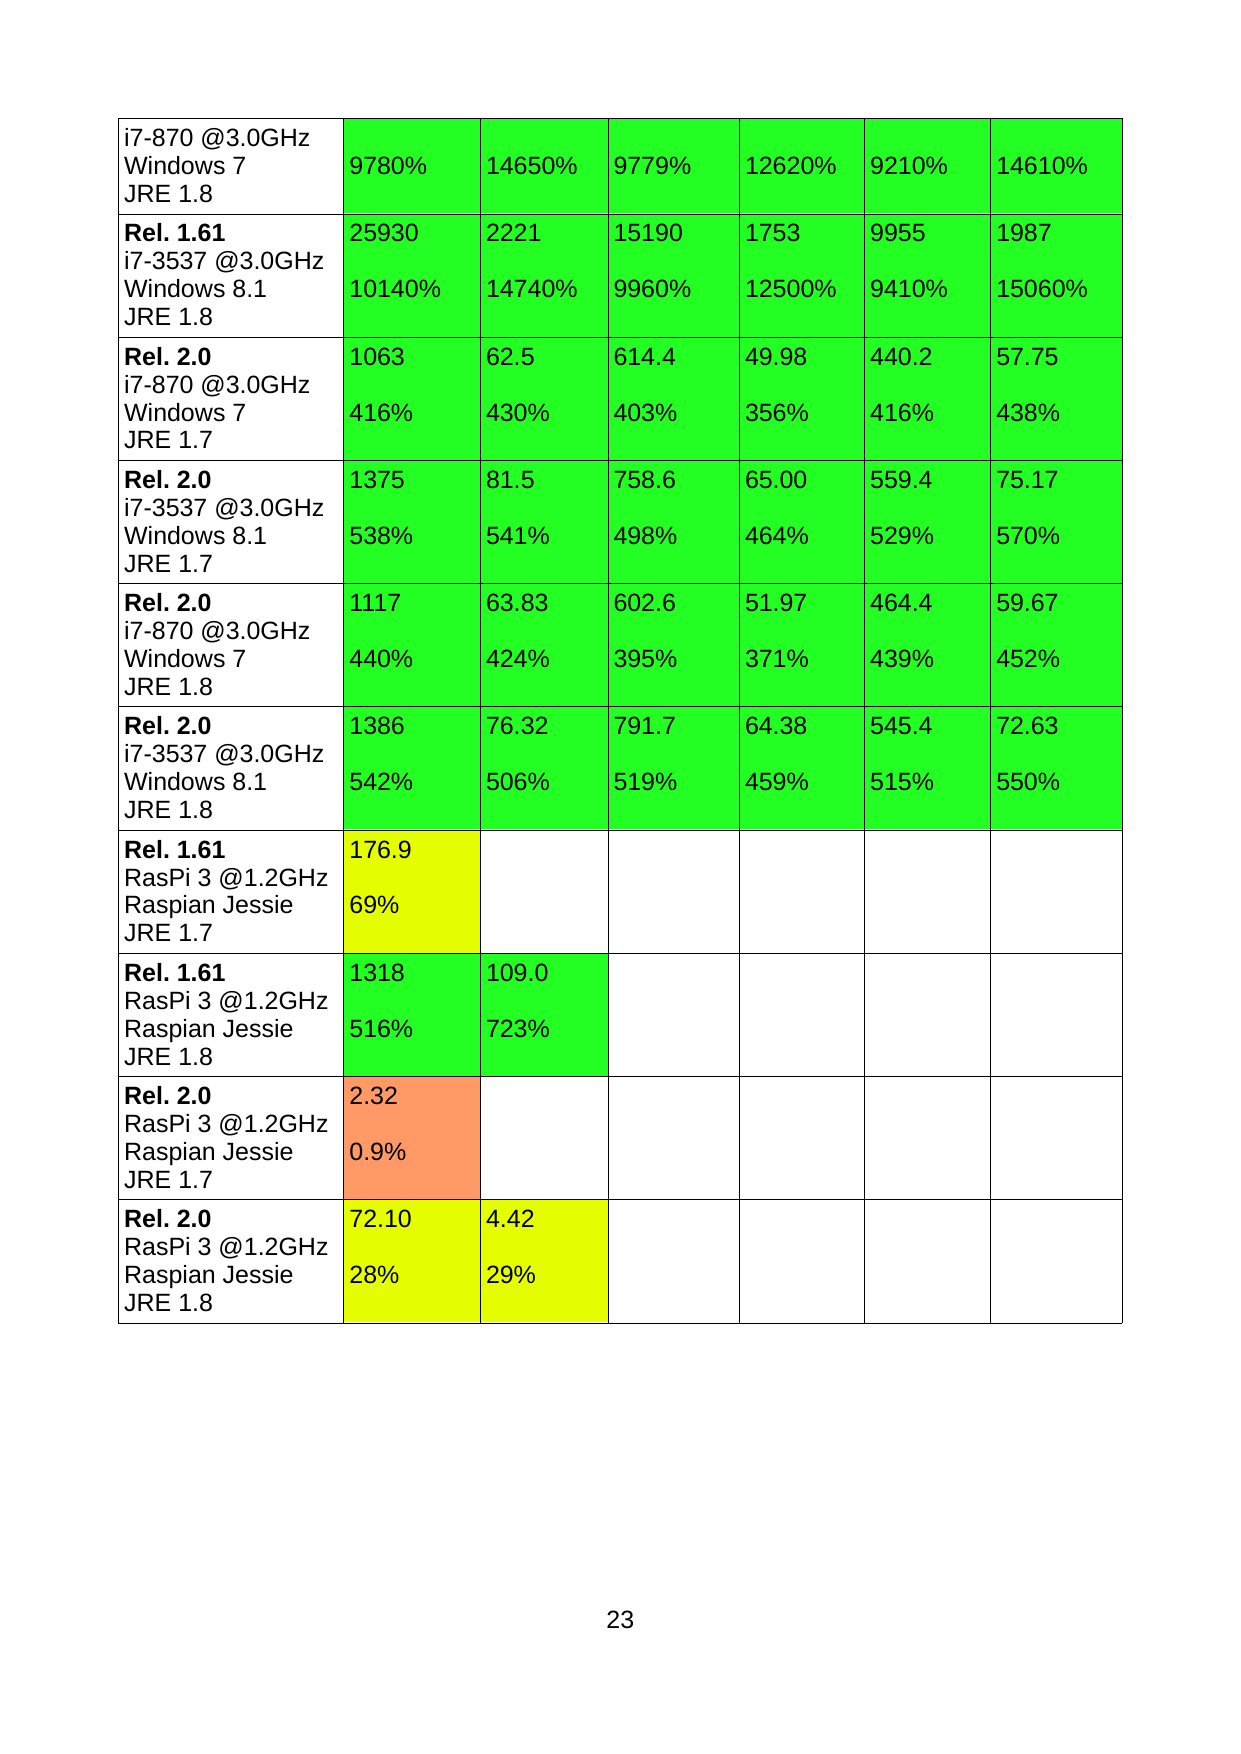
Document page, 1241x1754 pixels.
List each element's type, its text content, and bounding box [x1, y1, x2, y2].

table_cell 59.67 452% [991, 584, 1122, 706]
table_cell 9955 9410% [865, 215, 990, 337]
table_cell 12620% [740, 119, 864, 213]
table_cell [609, 1077, 739, 1199]
table_cell [740, 1200, 864, 1322]
table_cell 464.4 439% [865, 584, 990, 706]
table_cell [481, 1077, 608, 1199]
table_cell 14610% [991, 119, 1122, 213]
table_cell 614.4 403% [609, 338, 739, 460]
table_cell 9779% [609, 119, 739, 213]
table_cell 15190 9960% [609, 215, 739, 337]
table_cell 1987 15060% [991, 215, 1122, 337]
table_cell 791.7 519% [609, 707, 739, 829]
table_cell 14650% [481, 119, 608, 213]
table_cell Rel. 2.0 i7-870 @3.0GHz Windows 7 JRE 1.7 [119, 338, 343, 460]
table_cell 1375 538% [344, 461, 480, 583]
table_cell Rel. 1.61 i7-3537 @3.0GHz Windows 8.1 JRE 1.8 [119, 215, 343, 337]
table_cell [991, 831, 1122, 953]
table_cell Rel. 2.0 i7-870 @3.0GHz Windows 7 JRE 1.8 [119, 584, 343, 706]
table_cell 758.6 498% [609, 461, 739, 583]
table_cell 72.10 28% [344, 1200, 480, 1322]
table_cell 76.32 506% [481, 707, 608, 829]
table_cell [991, 1077, 1122, 1199]
table_cell 545.4 515% [865, 707, 990, 829]
table_cell [991, 1200, 1122, 1322]
table_cell [609, 954, 739, 1076]
table_cell i7-870 @3.0GHz Windows 7 JRE 1.8 [119, 119, 343, 213]
table_cell 2.32 0.9% [344, 1077, 480, 1199]
table_cell 1063 416% [344, 338, 480, 460]
table_cell [865, 1200, 990, 1322]
table_cell 176.9 69% [344, 831, 480, 953]
table_cell 1753 12500% [740, 215, 864, 337]
table_cell 559.4 529% [865, 461, 990, 583]
table_cell 1117 440% [344, 584, 480, 706]
table_cell 1318 516% [344, 954, 480, 1076]
table_cell Rel. 1.61 RasPi 3 @1.2GHz Raspian Jessie JRE 1.7 [119, 831, 343, 953]
table_cell 75.17 570% [991, 461, 1122, 583]
table_cell Rel. 2.0 i7-3537 @3.0GHz Windows 8.1 JRE 1.7 [119, 461, 343, 583]
table_cell 57.75 438% [991, 338, 1122, 460]
table_cell [609, 831, 739, 953]
table_cell 109.0 723% [481, 954, 608, 1076]
table_cell Rel. 2.0 RasPi 3 @1.2GHz Raspian Jessie JRE 1.7 [119, 1077, 343, 1199]
table_cell 440.2 416% [865, 338, 990, 460]
table_cell [991, 954, 1122, 1076]
table_cell 65.00 464% [740, 461, 864, 583]
table_cell 62.5 430% [481, 338, 608, 460]
table_cell 63.83 424% [481, 584, 608, 706]
table_cell 49.98 356% [740, 338, 864, 460]
table_cell [609, 1200, 739, 1322]
table_cell Rel. 2.0 RasPi 3 @1.2GHz Raspian Jessie JRE 1.8 [119, 1200, 343, 1322]
table_cell 9210% [865, 119, 990, 213]
table_cell 4.42 29% [481, 1200, 608, 1322]
table_cell 51.97 371% [740, 584, 864, 706]
table_cell 25930 10140% [344, 215, 480, 337]
table_cell [865, 1077, 990, 1199]
table_cell Rel. 1.61 RasPi 3 @1.2GHz Raspian Jessie JRE 1.8 [119, 954, 343, 1076]
table_cell 81.5 541% [481, 461, 608, 583]
table_cell 602.6 395% [609, 584, 739, 706]
table_cell 1386 542% [344, 707, 480, 829]
table_cell [740, 831, 864, 953]
table_cell [865, 831, 990, 953]
table_cell [740, 954, 864, 1076]
table_cell [740, 1077, 864, 1199]
table_cell [865, 954, 990, 1076]
table_cell 64.38 459% [740, 707, 864, 829]
table_cell 9780% [344, 119, 480, 213]
table_cell [481, 831, 608, 953]
table_cell 2221 14740% [481, 215, 608, 337]
table_cell 72.63 550% [991, 707, 1122, 829]
table_cell Rel. 2.0 i7-3537 @3.0GHz Windows 8.1 JRE 1.8 [119, 707, 343, 829]
